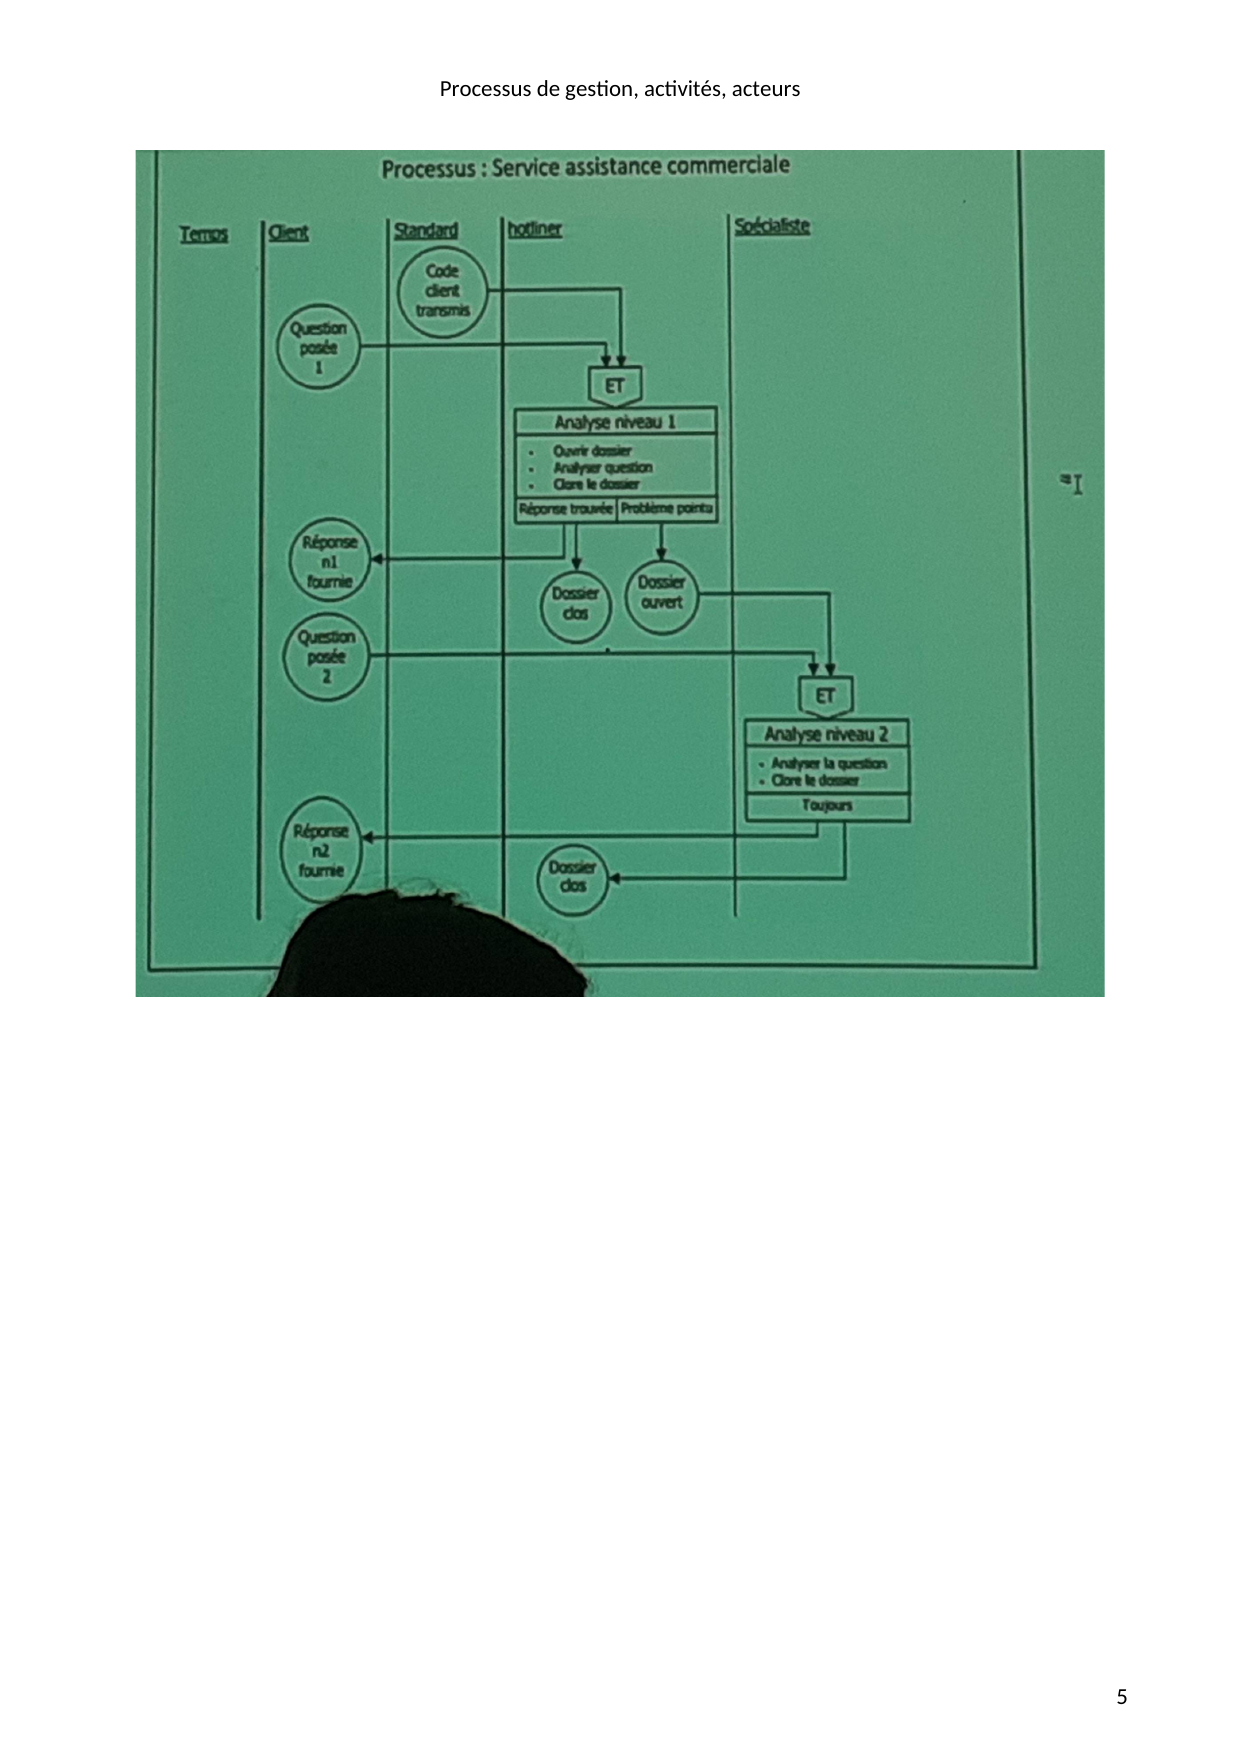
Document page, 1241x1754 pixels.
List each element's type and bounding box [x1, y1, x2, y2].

picture [135, 150, 1105, 997]
